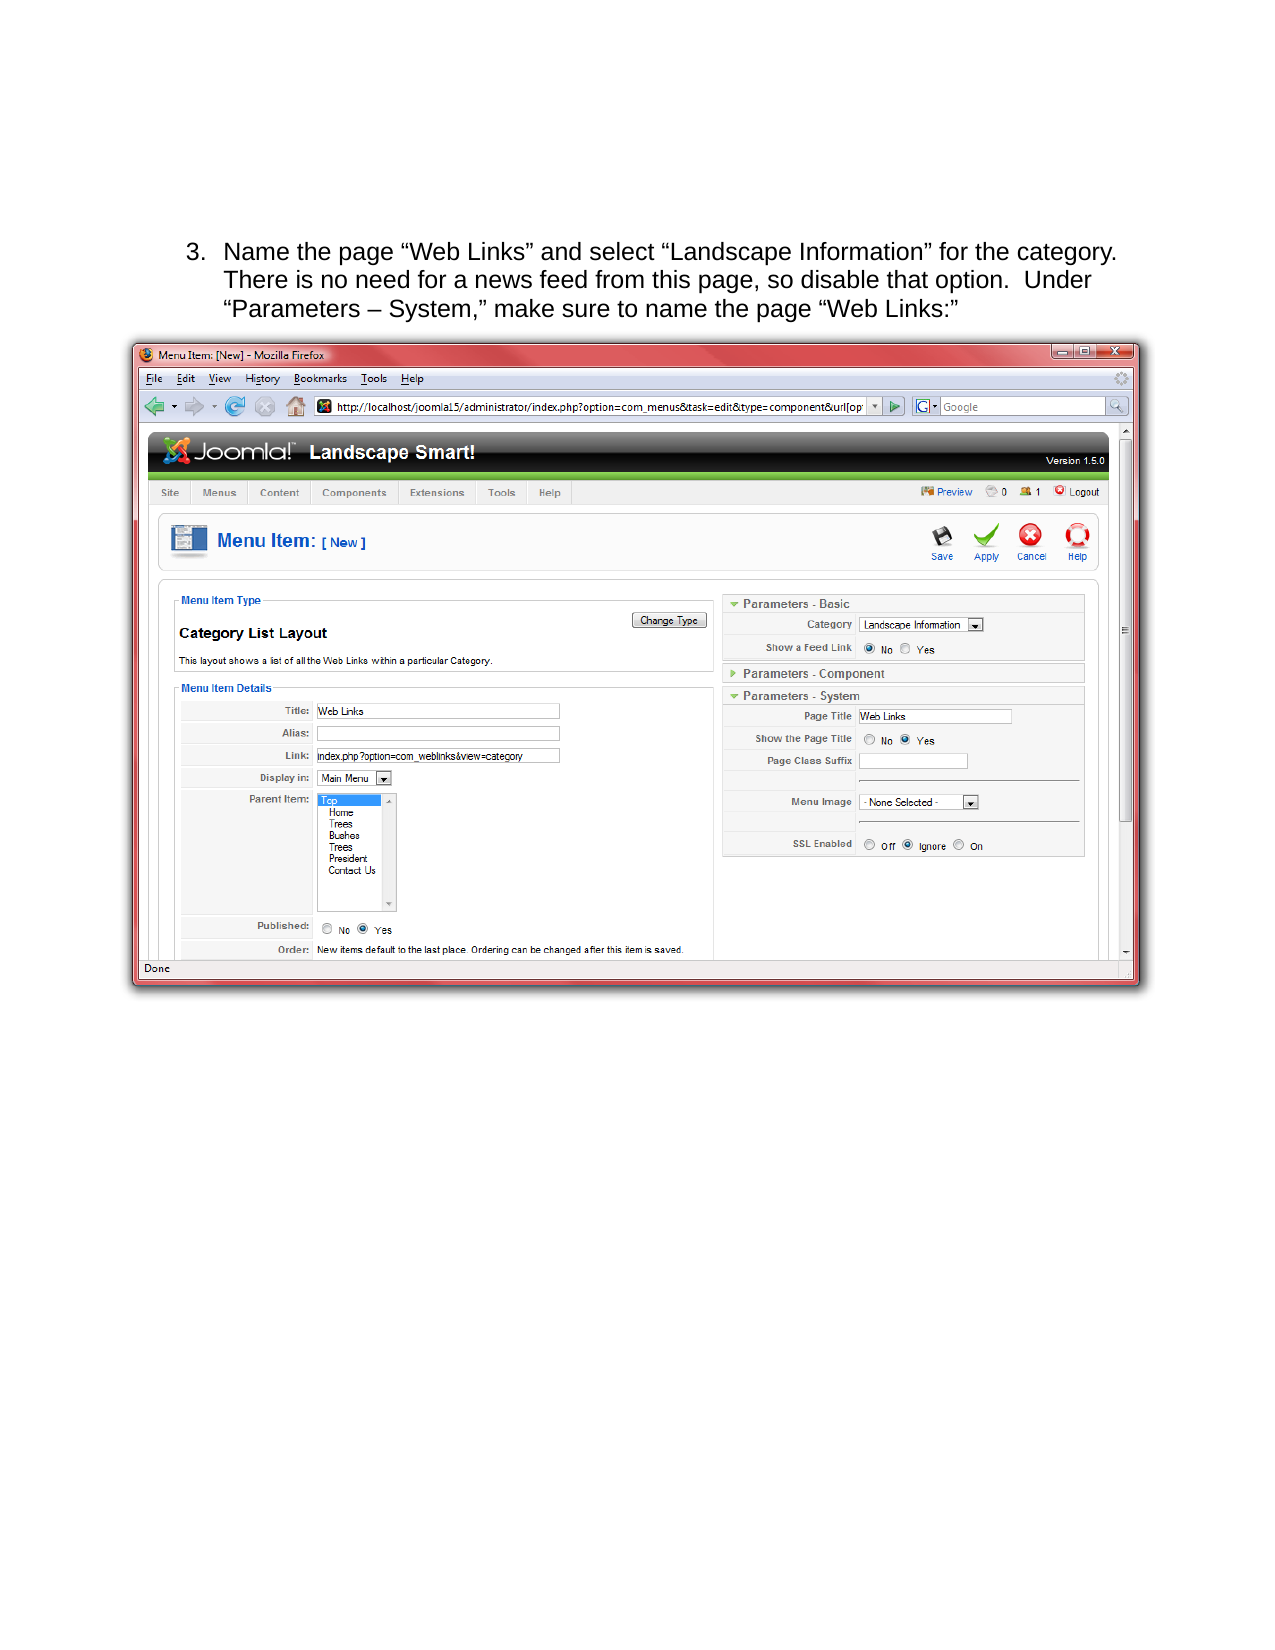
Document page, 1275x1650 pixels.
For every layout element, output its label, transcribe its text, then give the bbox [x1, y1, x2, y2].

picture [119, 330, 1156, 1002]
list Name the page “Web Links” and select “Landscape Information” for the category. There is no need for a news feed from this page, so disable that option. Under “Parameters – System,” make sure to name the page “Web Links:” [186, 237, 1157, 323]
